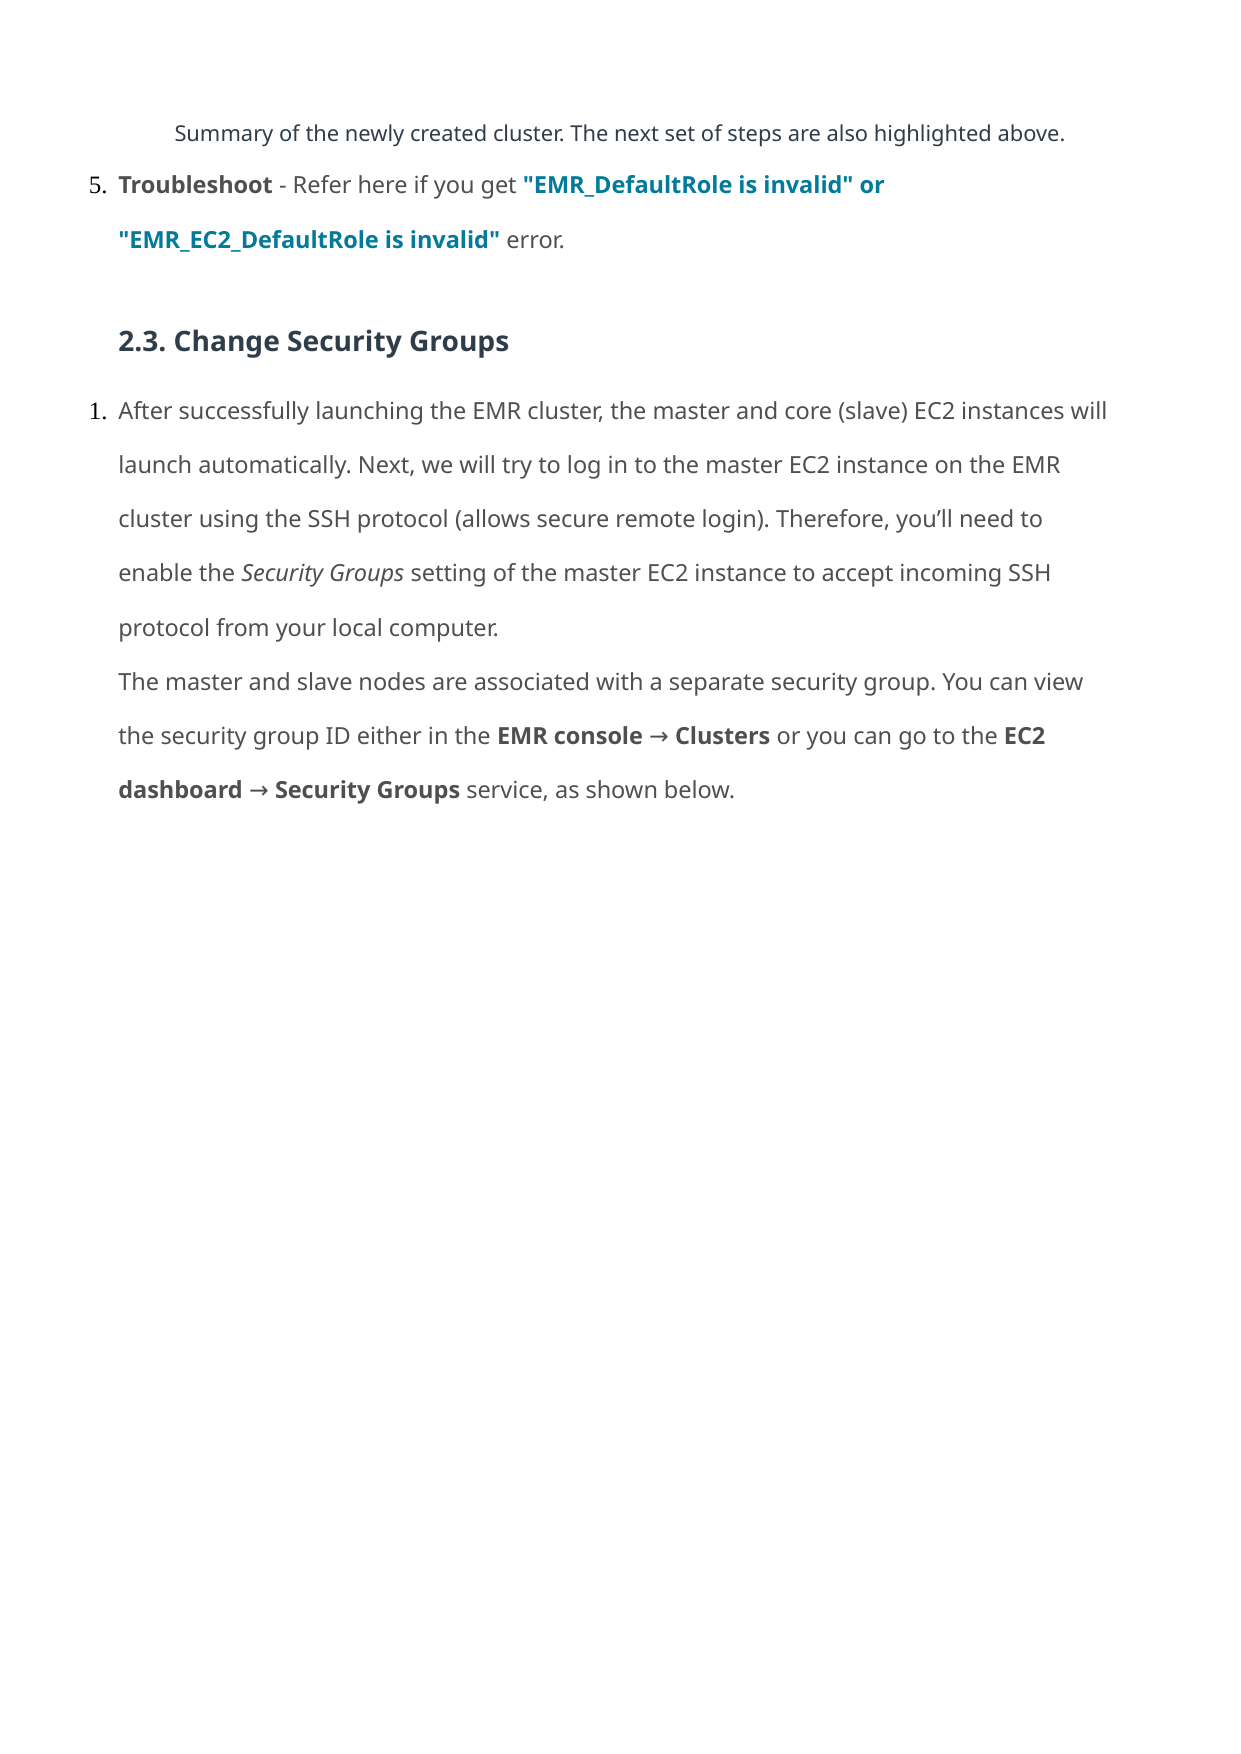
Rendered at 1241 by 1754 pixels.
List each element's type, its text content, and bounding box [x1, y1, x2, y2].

list The master and slave nodes are associated with a separate security group. You can view the security group ID either in the EMR console → Clusters or you can go to the EC2 dashboard → Security Groups service, as shown below. [118, 665, 1122, 806]
list After successfully launching the EMR cluster, the master and core (slave) EC2 instances will launch automatically. Next, we will try to log in to the master EC2 instance on the EMR cluster using the SSH protocol (allows secure remote login). Therefore, you’ll need to enable the Security Groups setting of the master EC2 instance to accept incoming SSH protocol from your local computer. [118, 394, 1122, 643]
subtitle 2.3. Change Security Groups [118, 321, 1122, 359]
list Troubleshoot - Refer here if you get "EMR_DefaultRole is invalid" or "EMR_EC2_DefaultRole is invalid" error. [118, 169, 1122, 255]
text Summary of the newly created cluster. The next set of steps are also highlighted above. [118, 118, 1122, 148]
